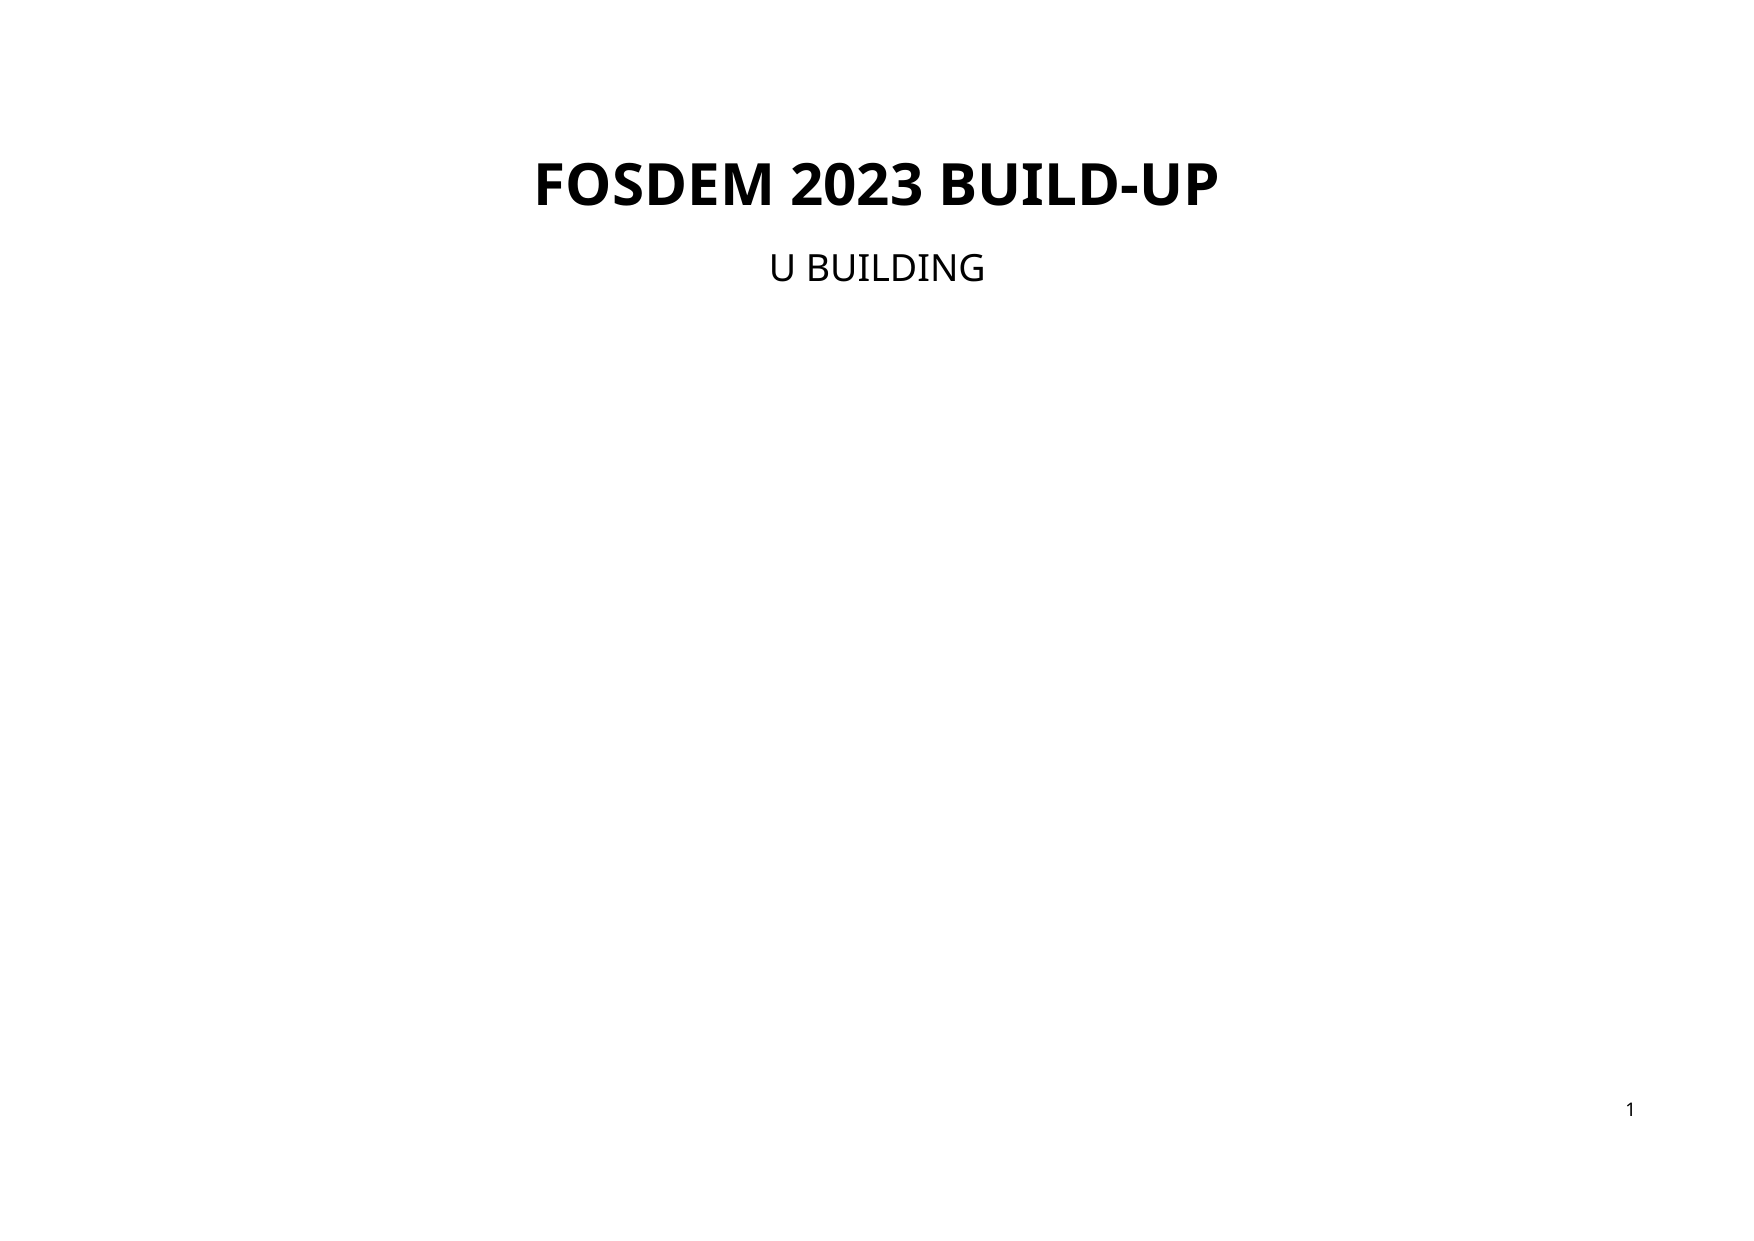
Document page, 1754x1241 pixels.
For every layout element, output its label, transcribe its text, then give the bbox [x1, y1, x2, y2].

title FOSDEM 2023 BUILD-UP [118, 143, 1636, 223]
subtitle U BUILDING [118, 241, 1636, 292]
